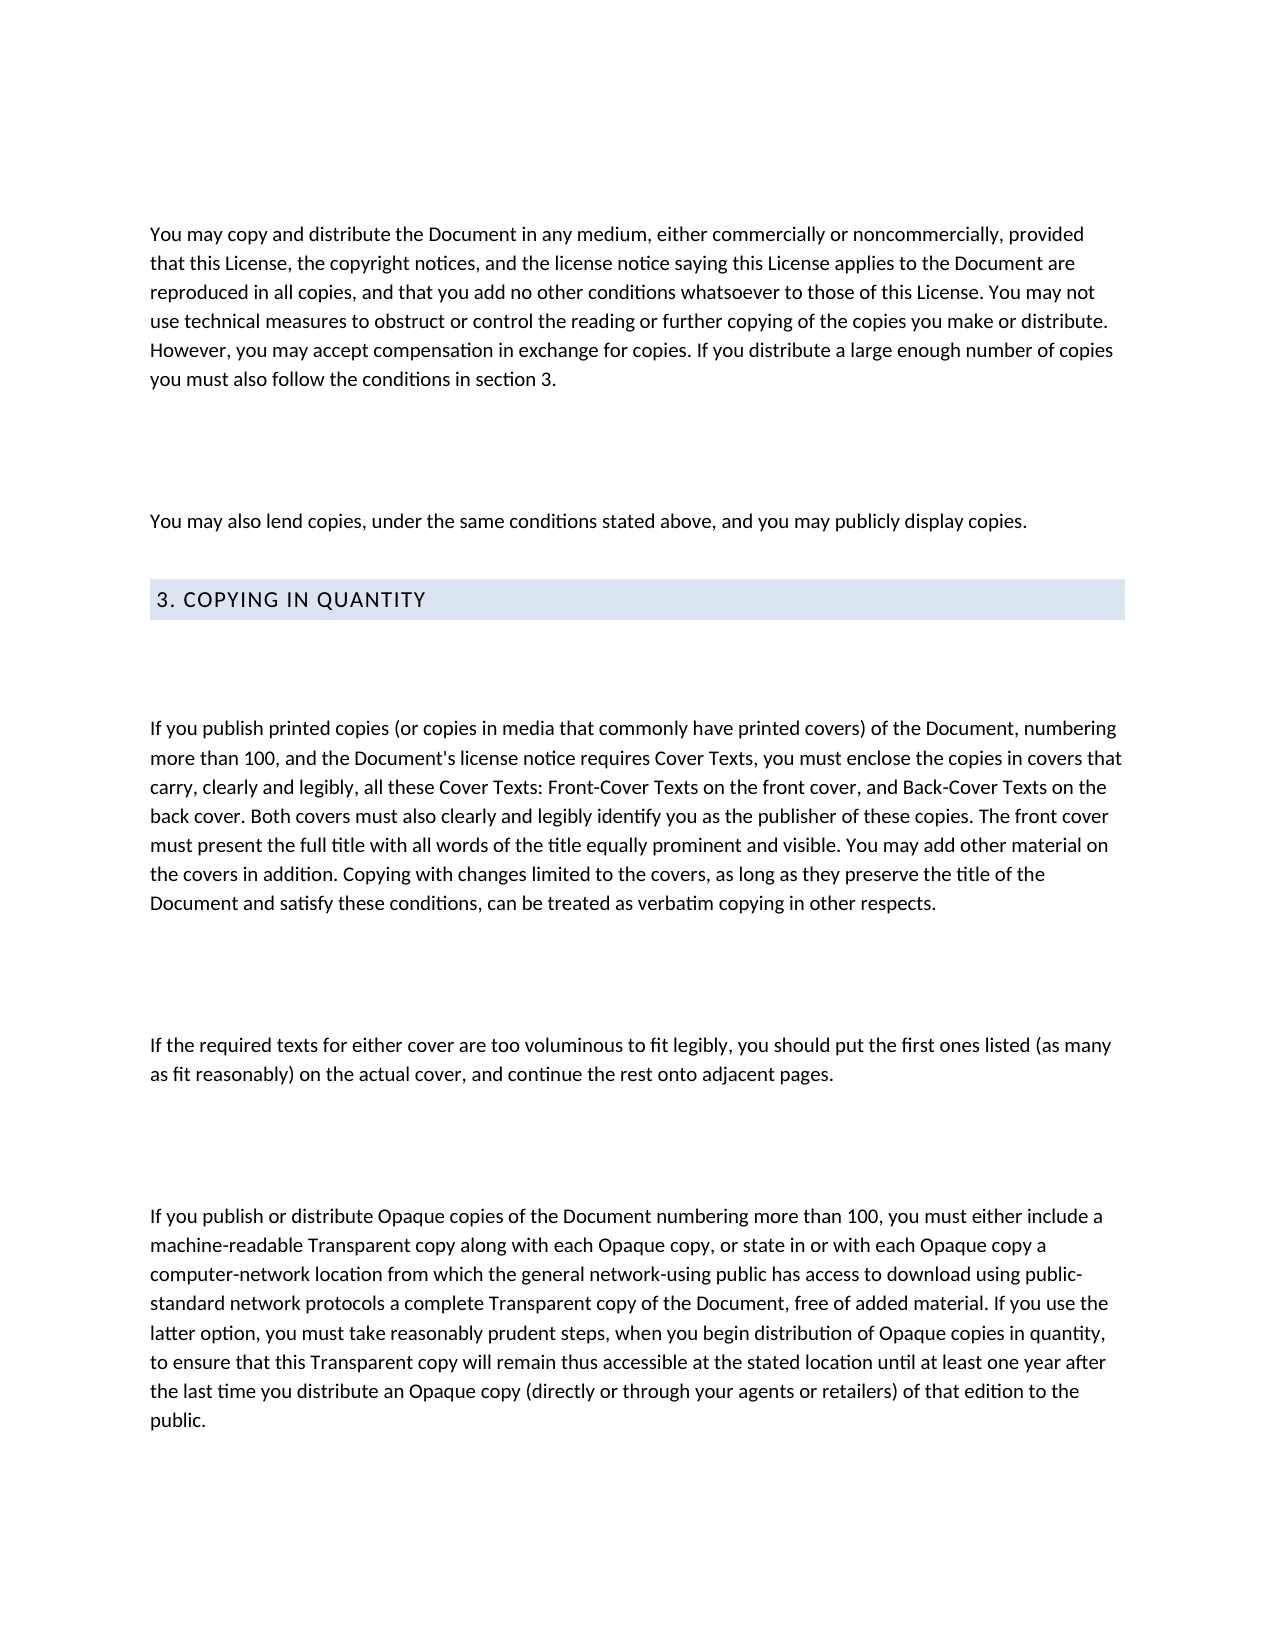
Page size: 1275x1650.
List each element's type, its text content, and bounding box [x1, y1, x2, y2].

text If you publish printed copies (or copies in media that commonly have printed covers) of the Document, numbering more than 100, and the Document's license notice requires Cover Texts, you must enclose the copies in covers that carry, clearly and legibly, all these Cover Texts: Front-Cover Texts on the front cover, and Back-Cover Texts on the back cover. Both covers must also clearly and legibly identify you as the publisher of these copies. The front cover must present the full title with all words of the title equally prominent and visible. You may add other material on the covers in addition. Copying with changes limited to the covers, as long as they preserve the title of the Document and satisfy these conditions, can be treated as verbatim copying in other respects. [150, 716, 1125, 916]
text You may copy and distribute the Document in any medium, either commercially or noncommercially, provided that this License, the copyright notices, and the license notice saying this License applies to the Document are reproduced in all copies, and that you add no other conditions whatsoever to those of this License. You may not use technical measures to obstruct or control the reading or further copying of the copies you make or distribute. However, you may accept compensation in exchange for copies. If you distribute a large enough number of copies you must also follow the conditions in section 3. [150, 221, 1125, 392]
text If you publish or distribute Opaque copies of the Document numbering more than 100, you must either include a machine-readable Transparent copy along with each Opaque copy, or state in or with each Opaque copy a computer-network location from which the general network-using public has access to download using public-standard network protocols a complete Transparent copy of the Document, free of added material. If you use the latter option, you must take reasonably prudent steps, when you begin distribution of Opaque copies in quantity, to ensure that this Transparent copy will remain thus accessible at the stated location until at least one year after the last time you distribute an Opaque copy (directly or through your agents or retailers) of that edition to the public. [150, 1203, 1125, 1433]
subtitle 3. COPYING IN QUANTITY [156, 585, 1119, 613]
text You may also lend copies, under the same conditions stated above, and you may publicly display copies. [150, 508, 1125, 534]
text If the required texts for either cover are too voluminous to fit legibly, you should put the first ones listed (as many as fit reasonably) on the actual cover, and continue the rest onto adjacent pages. [150, 1032, 1125, 1087]
